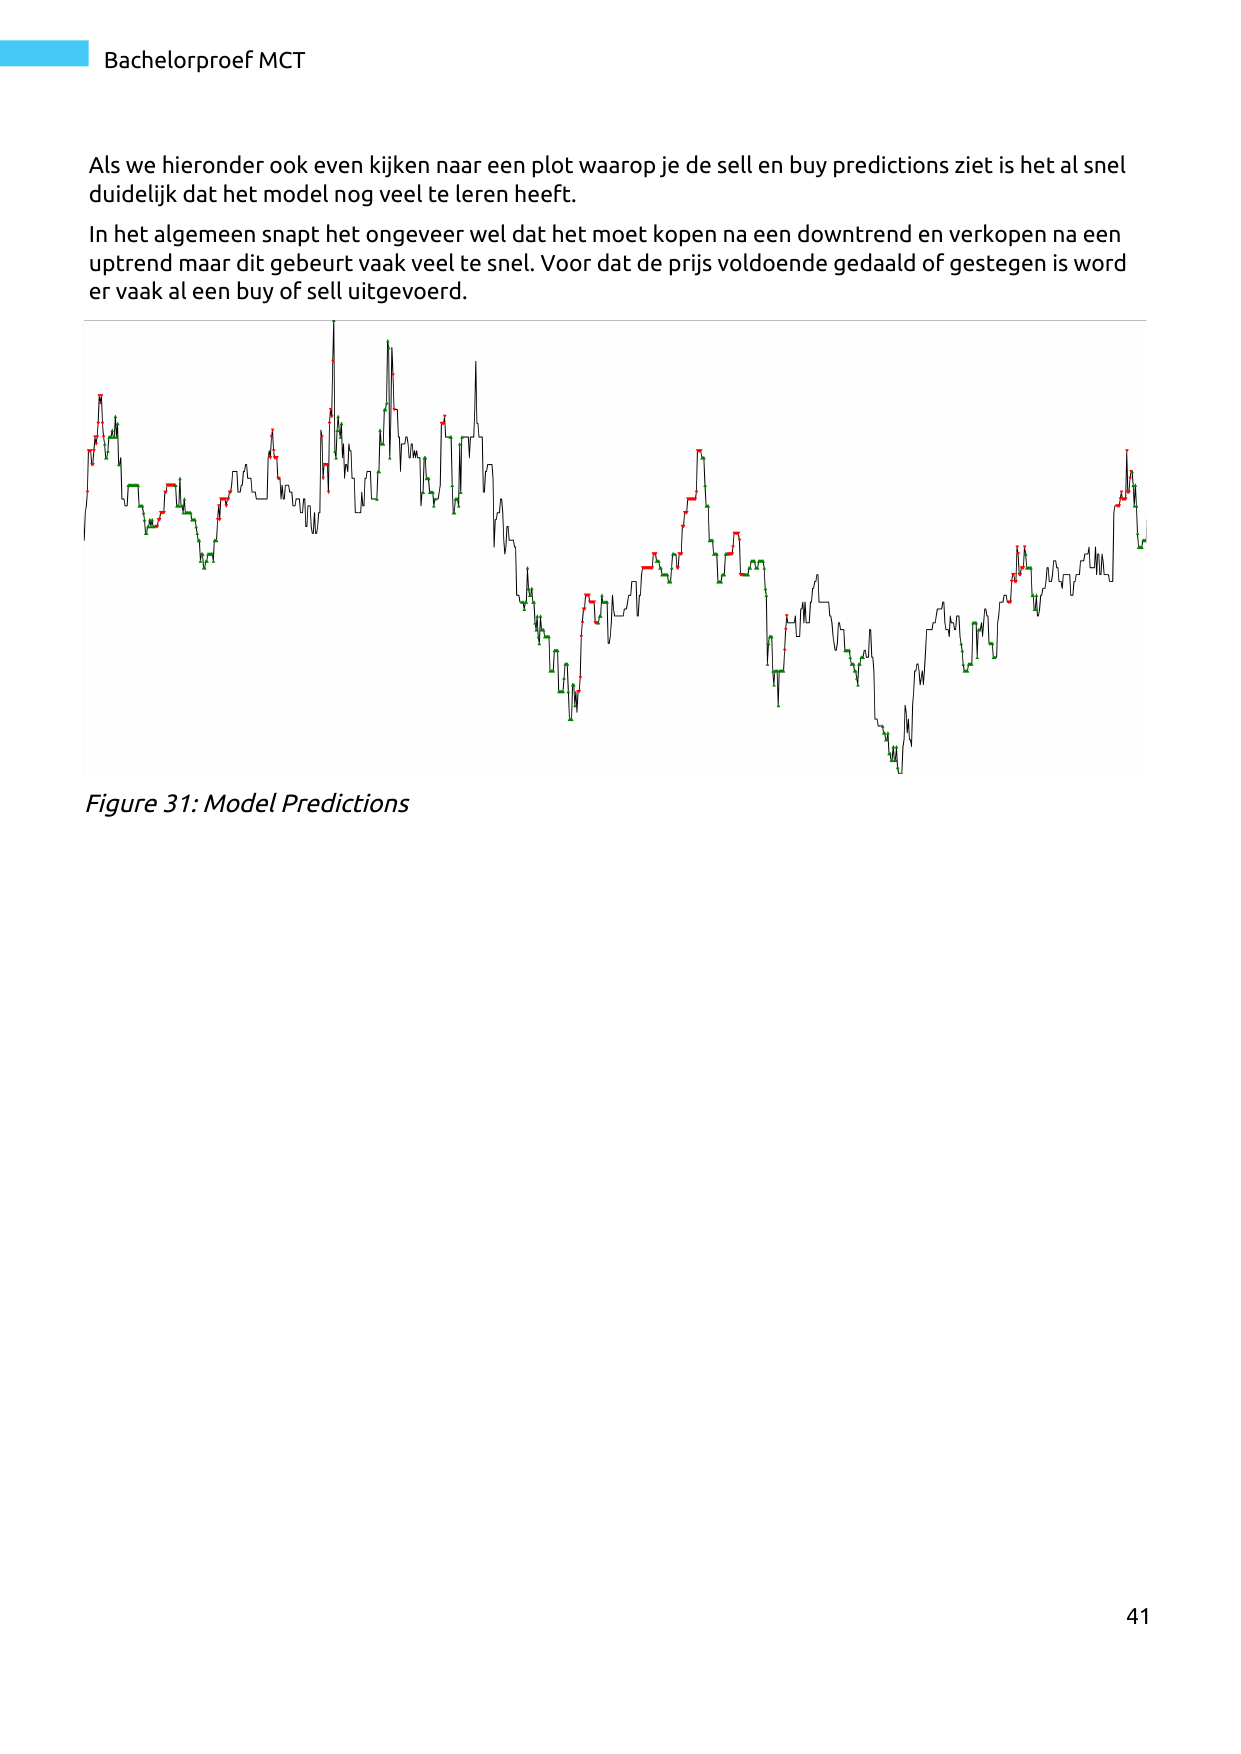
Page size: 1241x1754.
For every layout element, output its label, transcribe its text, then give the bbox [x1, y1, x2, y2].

text In het algemeen snapt het ongeveer wel dat het moet kopen na een downtrend en verkopen na een uptrend maar dit gebeurt vaak veel te snel. Voor dat de prijs voldoende gedaald of gestegen is word er vaak al een buy of sell uitgevoerd. [89, 221, 1152, 304]
text Figure 31: Model Predictions [84, 774, 1147, 817]
text [84, 308, 1147, 320]
text Als we hieronder ook even kijken naar een plot waarop je de sell en buy predictions ziet is het al snel duidelijk dat het model nog veel te leren heeft. [89, 152, 1152, 206]
picture [83, 320, 1147, 774]
